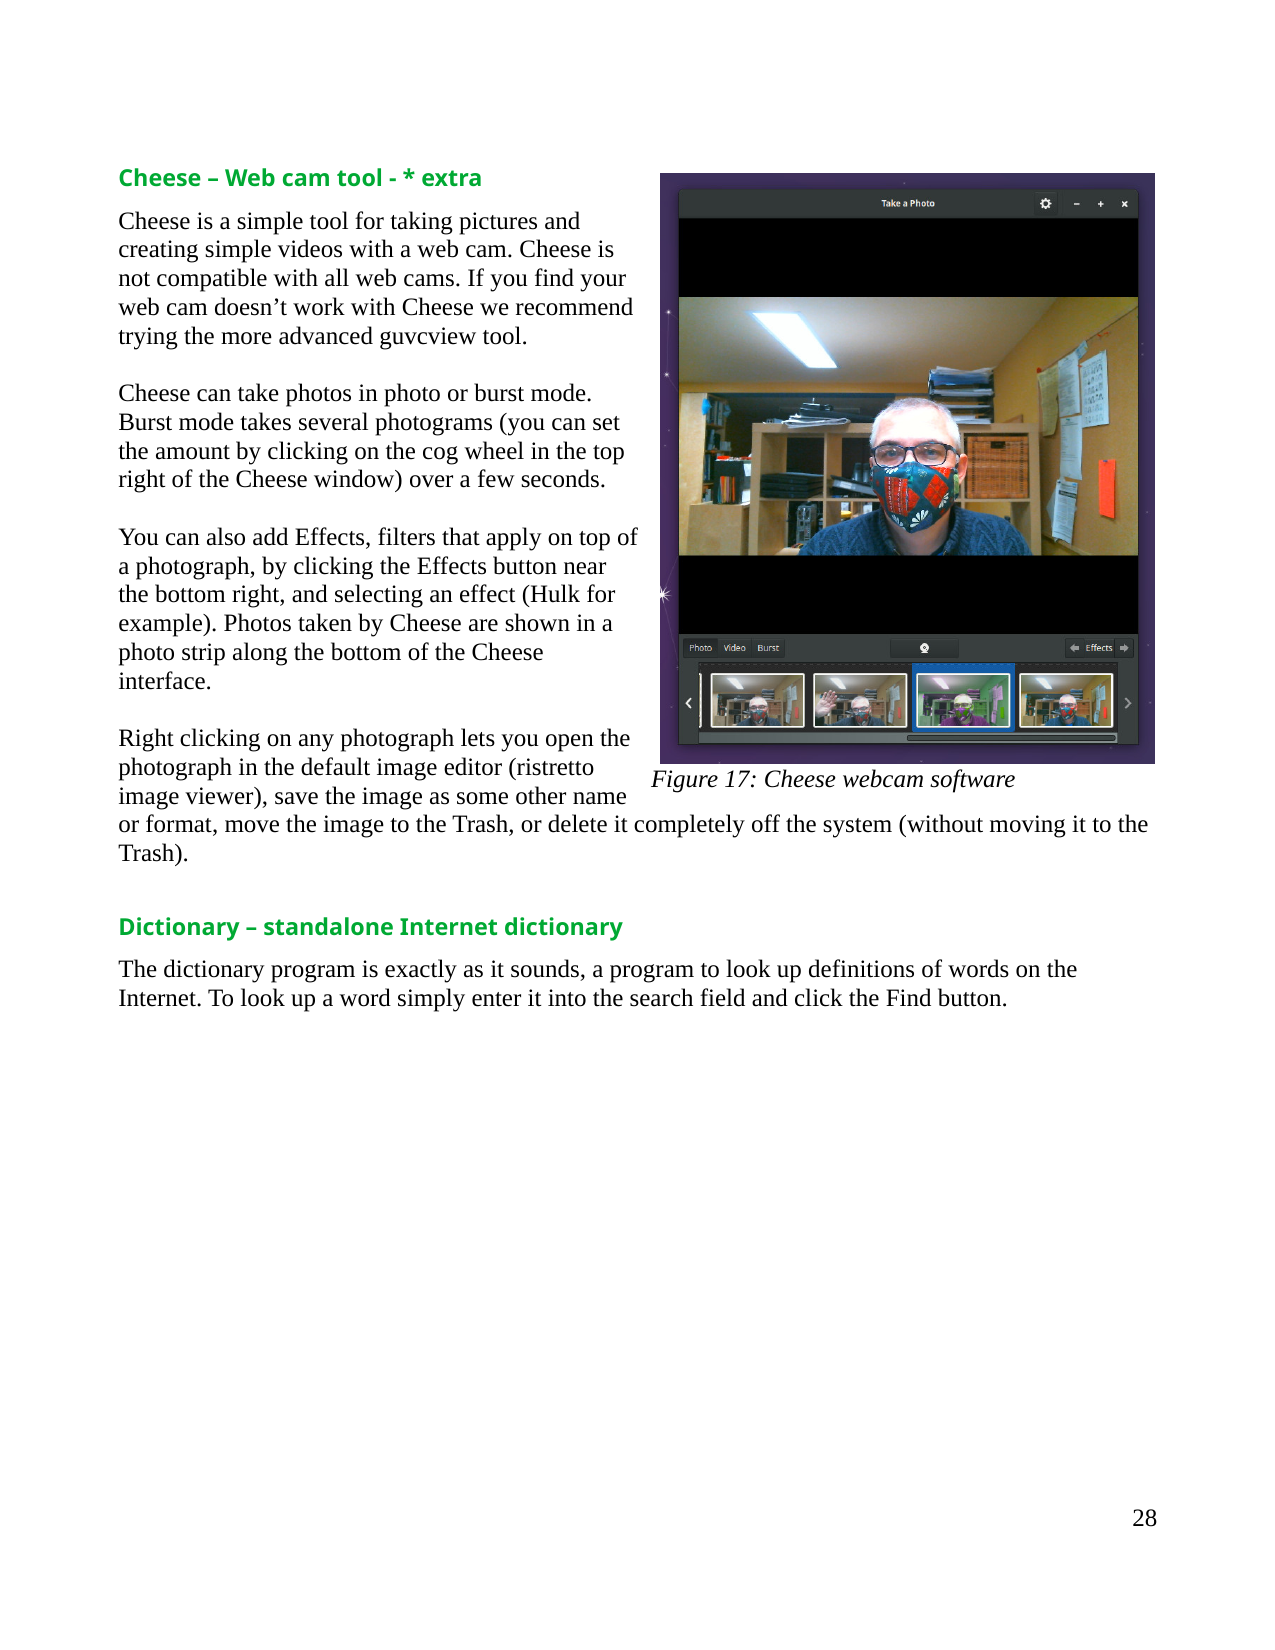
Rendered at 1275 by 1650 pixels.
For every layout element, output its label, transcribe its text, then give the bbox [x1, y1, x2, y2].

text Cheese can take photos in photo or burst mode. Burst mode takes several photograms (you can set the amount by clicking on the cog wheel in the top right of the Cheese window) over a few seconds. [118, 378, 651, 493]
text Figure 17: Cheese webcam software [651, 229, 1146, 792]
text Right clicking on any photograph lets you open the photograph in the default image editor (ristretto image viewer), save the image as some other name or format, move the image to the Trash, or delete it completely off the system (without moving it to the Trash). [118, 723, 1157, 867]
picture [660, 173, 1155, 764]
subtitle Cheese – Web cam tool - * extra [118, 161, 1157, 193]
text You can also add Effects, filters that apply on top of a photograph, by clicking the Effects button near the bottom right, and selecting an effect (Hulk for example). Photos taken by Cheese are shown in a photo strip along the bottom of the Cheese interface. [118, 522, 651, 694]
text Cheese is a simple tool for taking pictures and creating simple videos with a web cam. Cheese is not compatible with all web cams. If you find your web cam doesn’t work with Cheese we recommend trying the more advanced guvcview tool. [118, 206, 660, 349]
subtitle Dictionary – standalone Internet dictionary [118, 910, 1157, 942]
text The dictionary program is exactly as it sounds, a program to look up definitions of words on the Internet. To look up a word simply enter it into the search field and click the Find button. [118, 954, 1157, 1012]
text [651, 792, 1146, 807]
